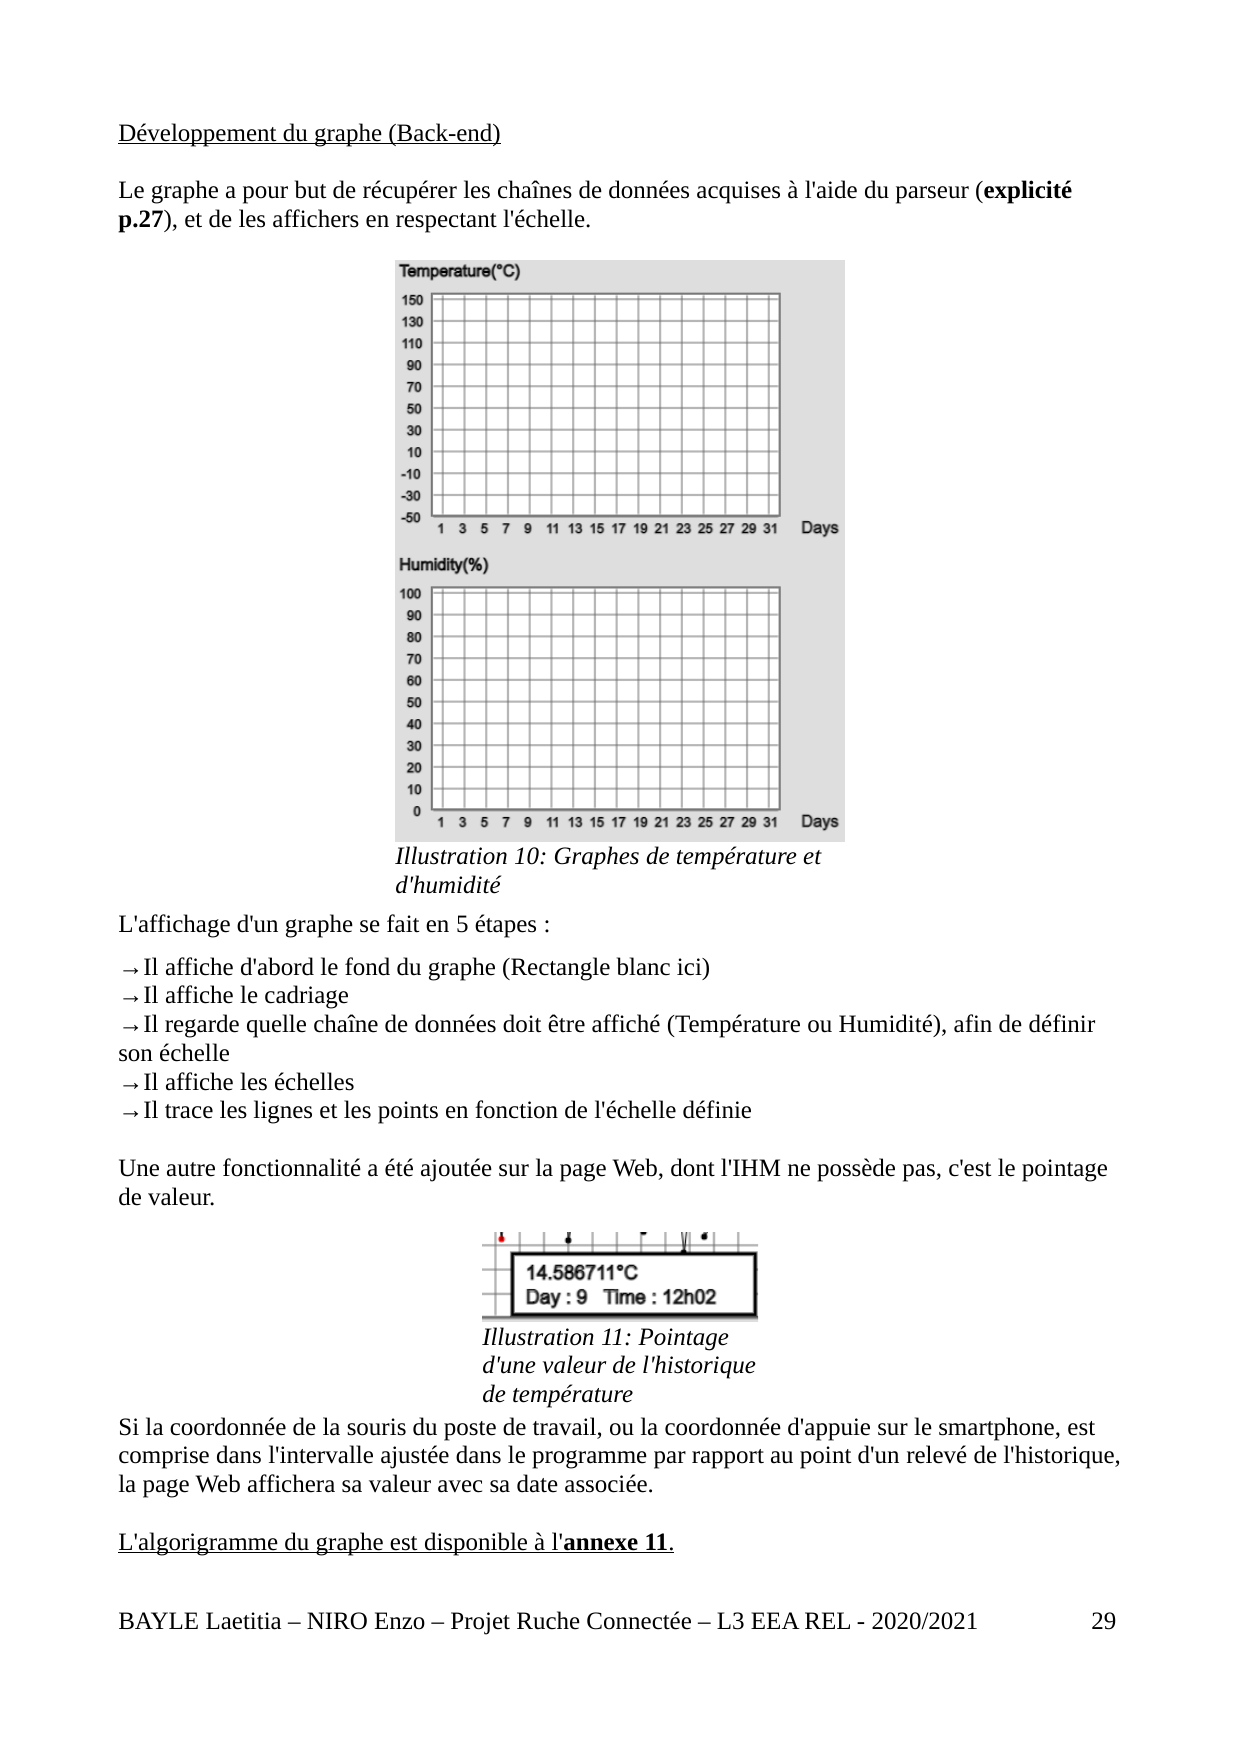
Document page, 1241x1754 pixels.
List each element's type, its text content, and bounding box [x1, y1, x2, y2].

text →Il regarde quelle chaîne de données doit être affiché (Température ou Humidité), afin de définir son échelle [118, 1009, 1122, 1067]
text Illustration 11: Pointage d'une valeur de l'historique de température [482, 1322, 758, 1408]
text →Il affiche d'abord le fond du graphe (Rectangle blanc ici) [118, 952, 1122, 981]
text Développement du graphe (Back-end) [118, 118, 1122, 147]
text Illustration 10: Graphes de température et d'humidité [395, 842, 845, 899]
text →Il trace les lignes et les points en fonction de l'échelle définie [118, 1096, 1122, 1124]
text Une autre fonctionnalité a été ajoutée sur la page Web, dont l'IHM ne possède pas, c'est le pointage de valeur. [118, 1153, 1122, 1211]
text Le graphe a pour but de récupérer les chaînes de données acquises à l'aide du parseur (explicité p.27), et de les affichers en respectant l'échelle. [118, 176, 1122, 233]
text Si la coordonnée de la souris du poste de travail, ou la coordonnée d'appuie sur le smartphone, est comprise dans l'intervalle ajustée dans le programme par rapport au point d'un relevé de l'historique, la page Web affichera sa valeur avec sa date associée. [118, 1412, 1122, 1498]
text →Il affiche les échelles [118, 1067, 1122, 1096]
text →Il affiche le cadriage [118, 981, 1122, 1009]
text L'algorigramme du graphe est disponible à l'annexe 11. [118, 1527, 1122, 1556]
picture [482, 1232, 759, 1322]
picture [395, 260, 845, 842]
text L'affichage d'un graphe se fait en 5 étapes : [118, 909, 1122, 937]
